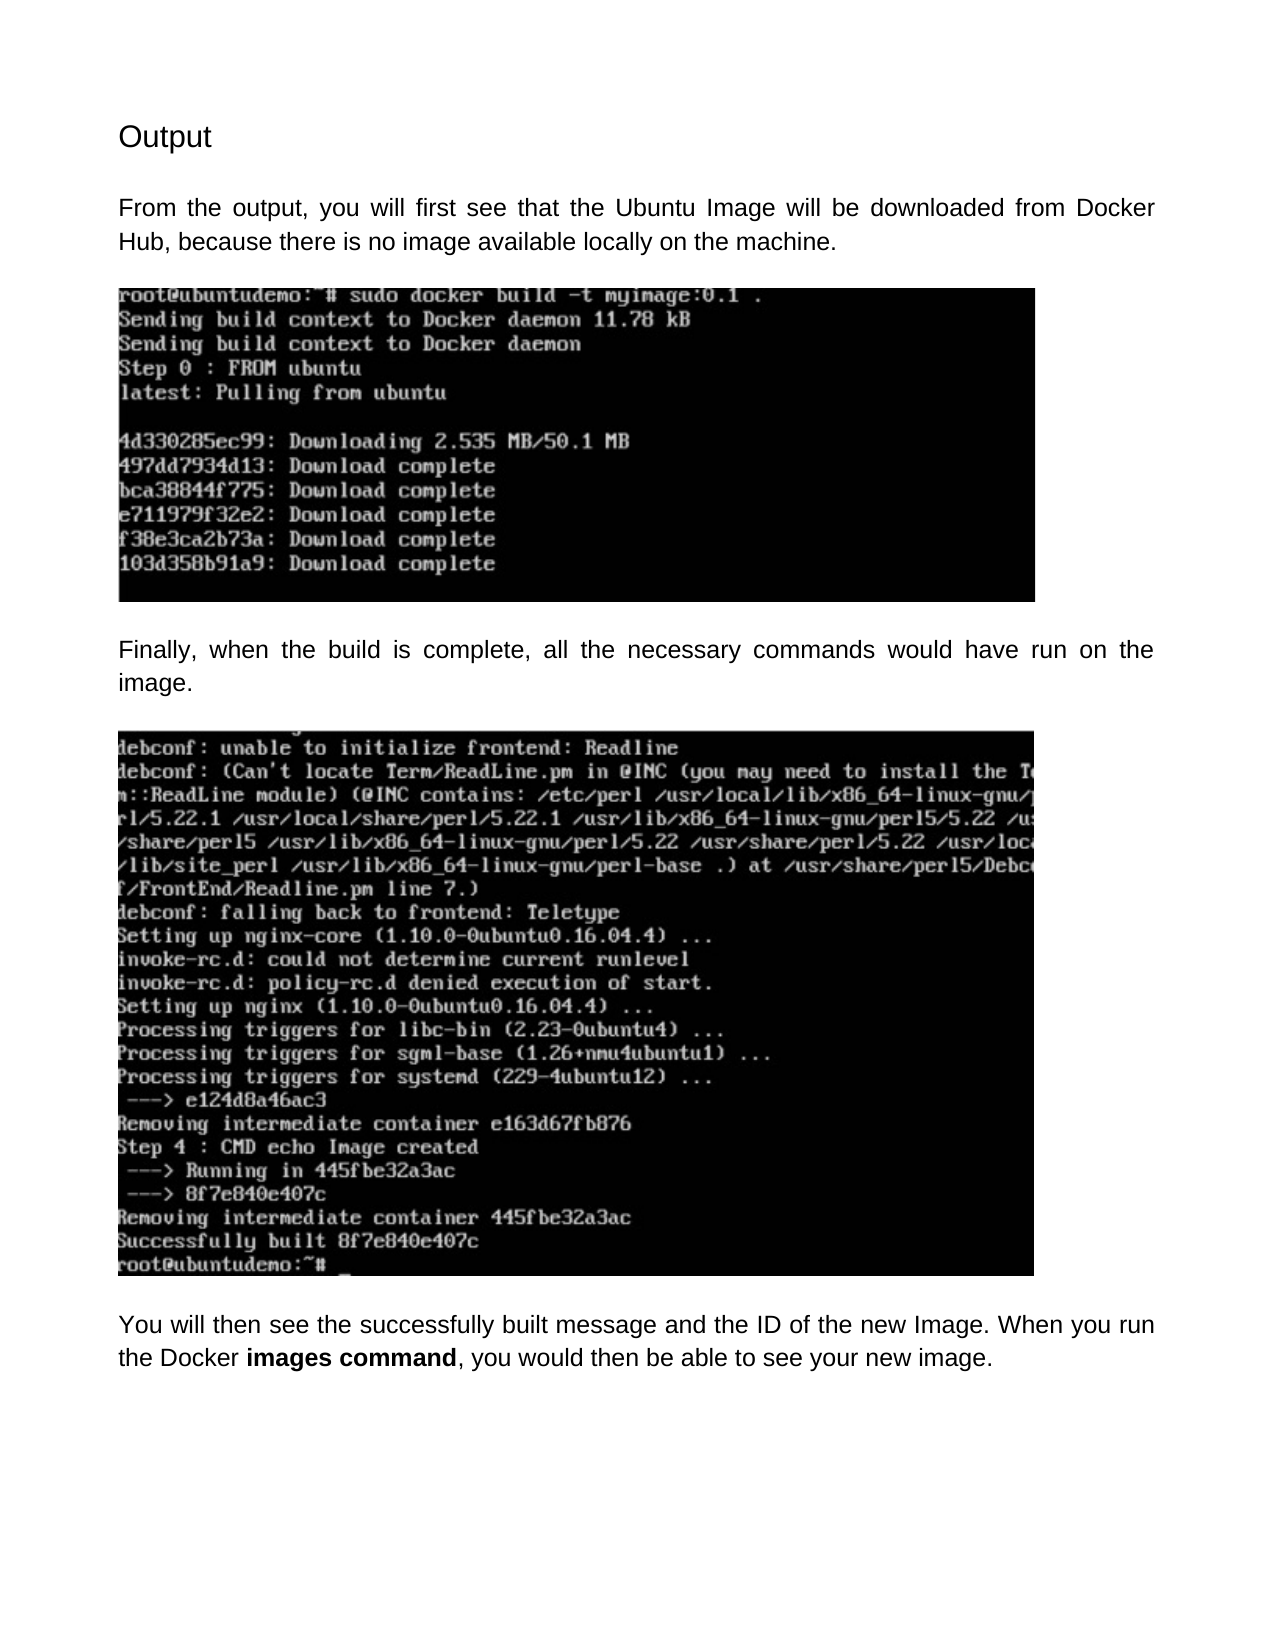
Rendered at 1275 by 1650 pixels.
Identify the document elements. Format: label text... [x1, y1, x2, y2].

text You will then see the successfully built message and the ID of the new Image. When you run the Docker images command, you would then be able to see your new image. [118, 1310, 1157, 1372]
subtitle Output [118, 118, 1157, 154]
text Finally, when the build is complete, all the necessary commands would have run on the image. [118, 635, 1157, 697]
picture [118, 730, 1034, 1276]
text From the output, you will first see that the Ubuntu Image will be downloaded from Docker Hub, because there is no image available locally on the machine. [118, 193, 1157, 255]
picture [118, 288, 1036, 602]
